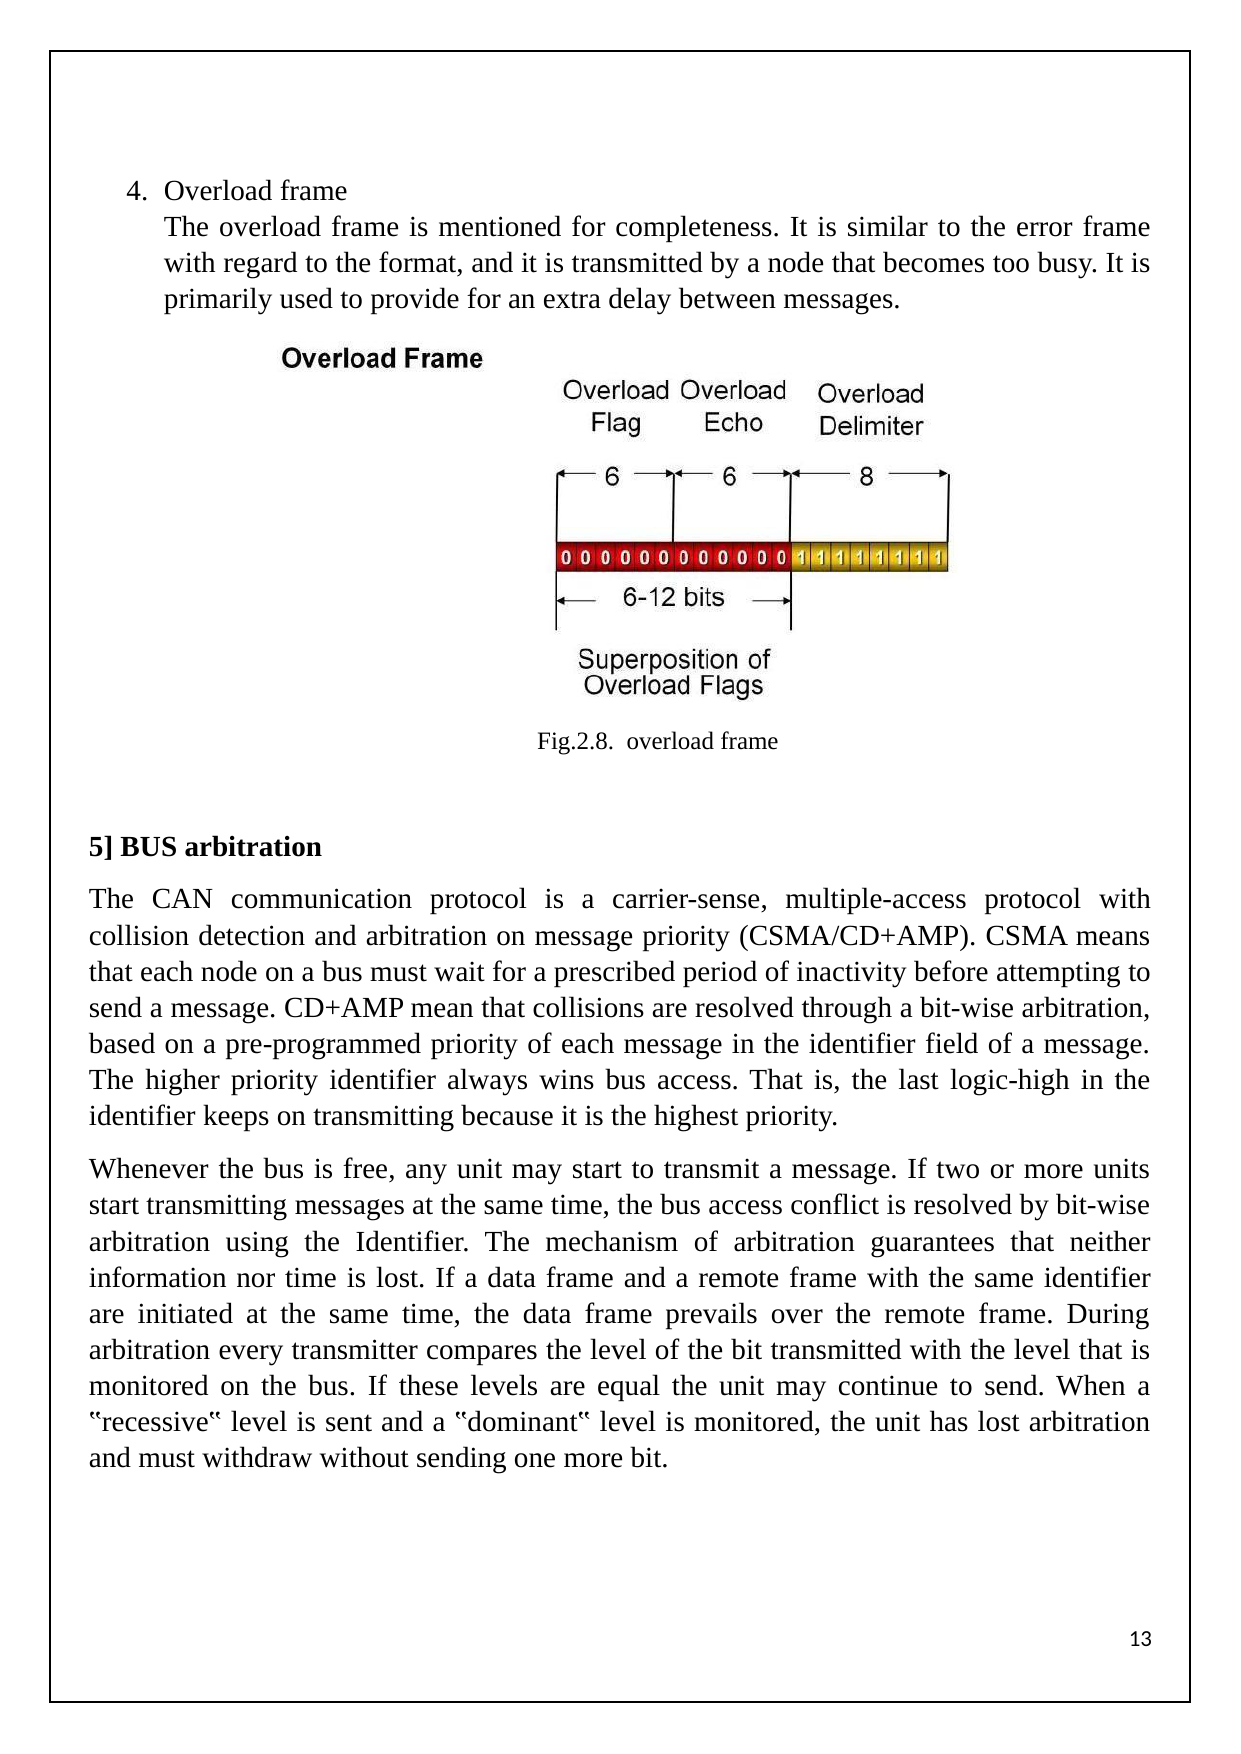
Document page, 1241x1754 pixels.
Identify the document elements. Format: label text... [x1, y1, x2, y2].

list Fig.2.8. overload frame [164, 726, 1152, 755]
text Whenever the bus is free, any unit may start to transmit a message. If two or more units start transmitting messages at the same time, the bus access conflict is resolved by bit-wise arbitration using the Identifier. The mechanism of arbitration guarantees that neither information nor time is lost. If a data frame and a remote frame with the same identifier are initiated at the same time, the data frame prevails over the remote frame. During arbitration every transmitter compares the level of the bit transmitted with the level that is monitored on the bus. If these levels are equal the unit may continue to send. When a ‟recessive‟ level is sent and a ‟dominant‟ level is monitored, the unit has lost arbitration and must withdraw without sending one more bit. [89, 1151, 1152, 1474]
text The CAN communication protocol is a carrier-sense, multiple-access protocol with collision detection and arbitration on message priority (CSMA/CD+AMP). CSMA means that each node on a bus must wait for a prescribed period of inactivity before attempting to send a message. CD+AMP mean that collisions are resolved through a bit-wise arbitration, based on a pre-programmed priority of each message in the identifier field of a message. The higher priority identifier always wins bus access. That is, the last logic-high in the identifier keeps on transmitting because it is the highest priority. [89, 882, 1152, 1132]
list The overload frame is mentioned for completeness. It is similar to the error frame with regard to the format, and it is transmitted by a node that becomes too busy. It is primarily used to provide for an extra delay between messages. [164, 209, 1152, 315]
list Overload frame [126, 173, 1152, 206]
text 5] BUS arbitration [89, 829, 1152, 862]
